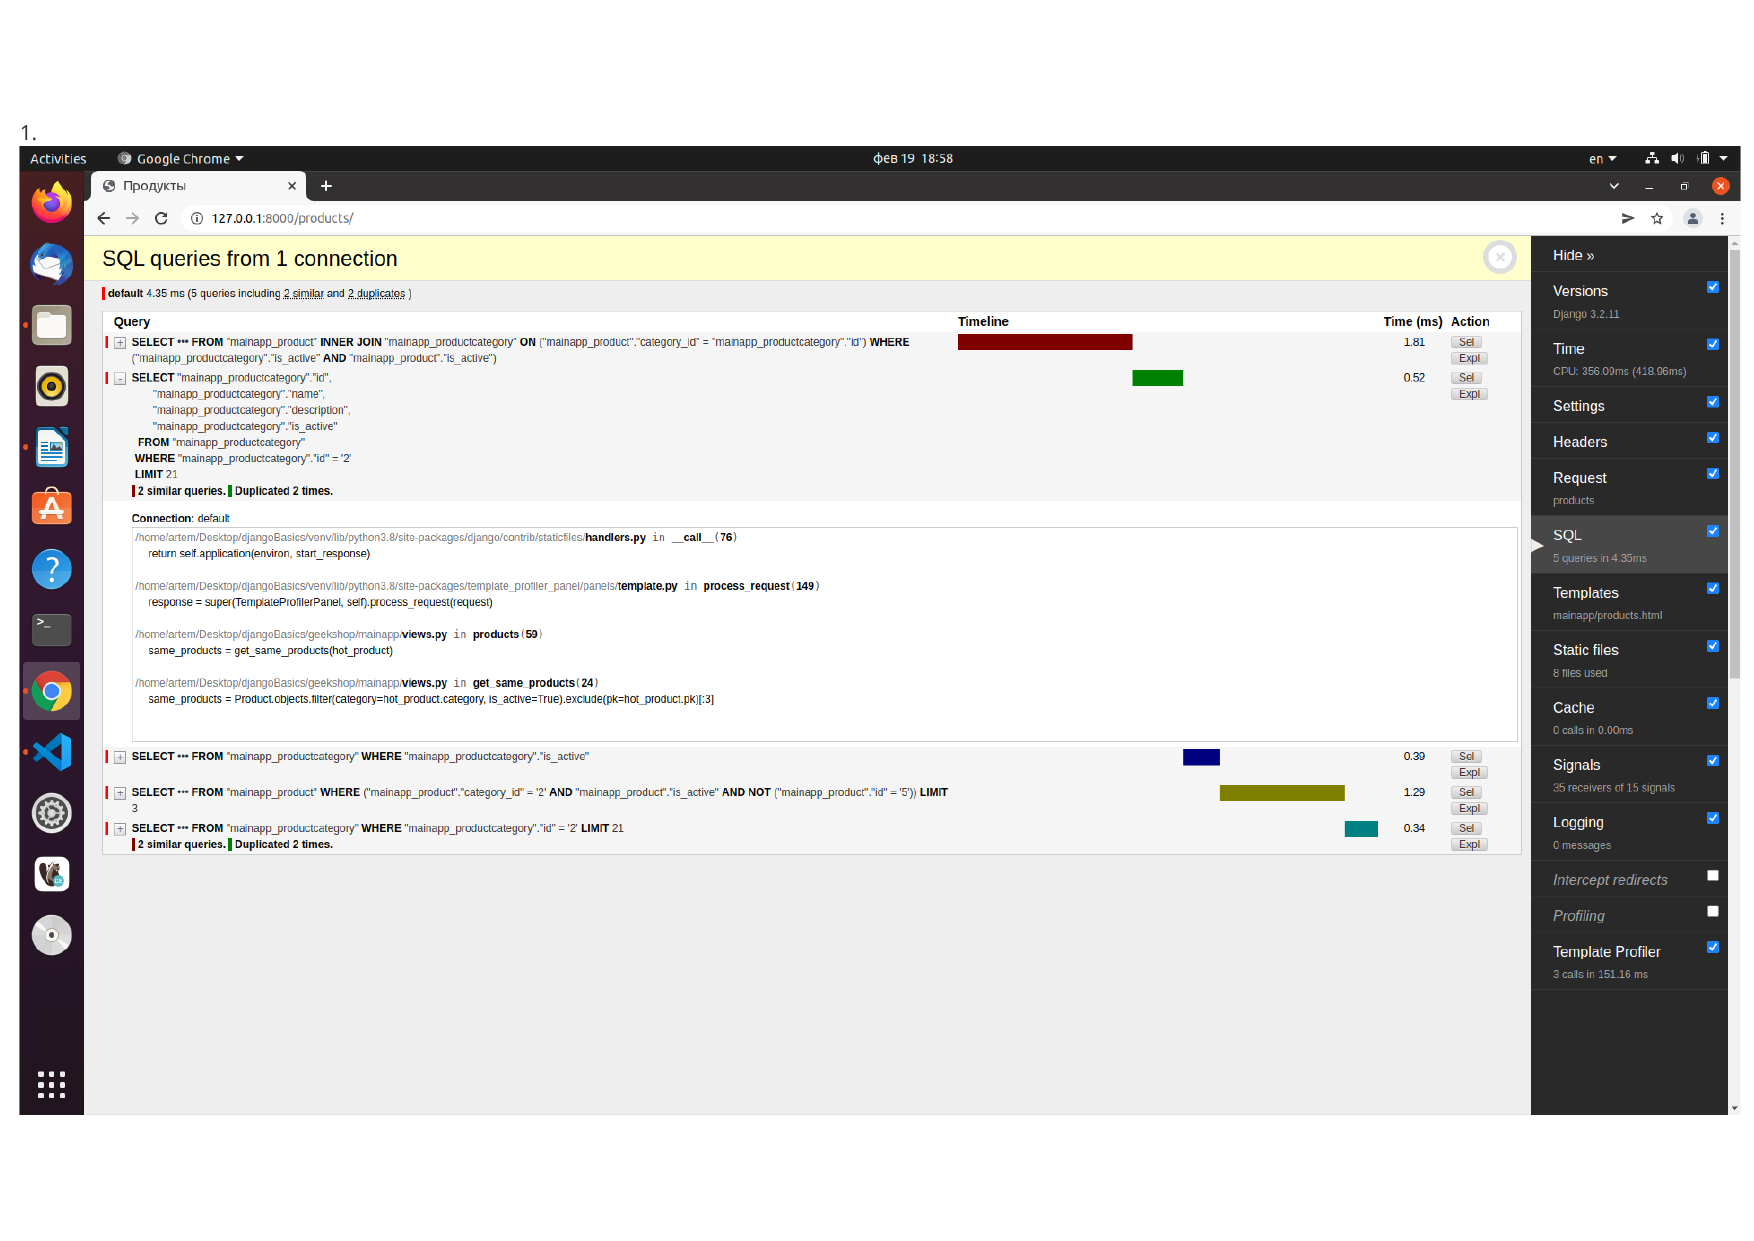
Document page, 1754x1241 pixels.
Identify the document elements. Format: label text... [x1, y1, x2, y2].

picture [19, 146, 1741, 1115]
text 1. [19, 118, 1741, 146]
